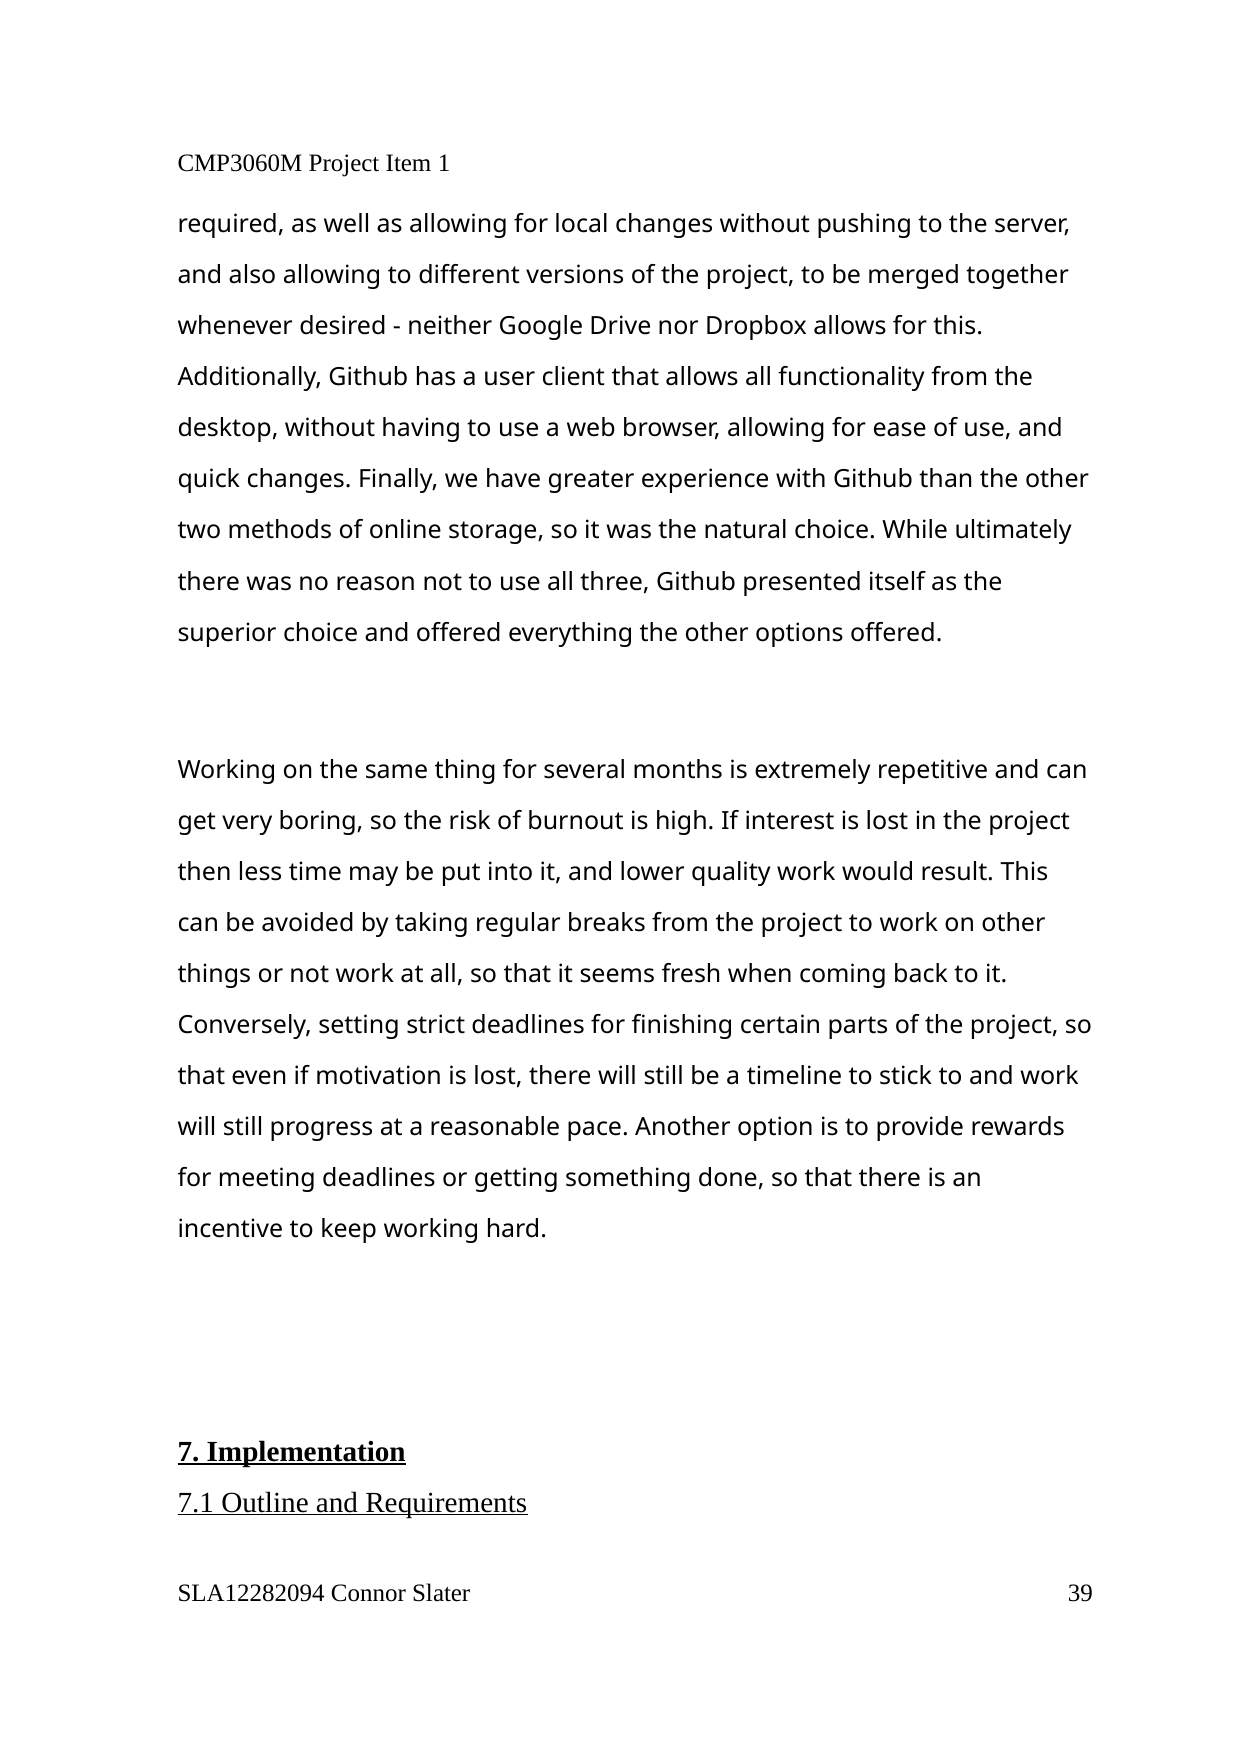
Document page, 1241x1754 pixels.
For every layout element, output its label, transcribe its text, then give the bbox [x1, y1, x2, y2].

text 7.1 Outline and Requirements [177, 1485, 1093, 1518]
text Working on the same thing for several months is extremely repetitive and can get very boring, so the risk of burnout is high. If interest is lost in the project then less time may be put into it, and lower quality work would result. This can be avoided by taking regular breaks from the project to work on other things or not work at all, so that it seems fresh when coming back to it. Conversely, setting strict deadlines for finishing certain parts of the project, so that even if motivation is lost, there will still be a timeline to stick to and work will still progress at a reasonable pace. Another option is to provide rewards for meeting deadlines or getting something done, so that there is an incentive to keep working hard. [177, 751, 1093, 1245]
text required, as well as allowing for local changes without pushing to the server, and also allowing to different versions of the project, to be merged together whenever desired - neither Google Drive nor Dropbox allows for this. Additionally, Github has a user client that allows all functionality from the desktop, without having to use a web browser, allowing for ease of use, and quick changes. Finally, we have greater experience with Github than the other two methods of online storage, so it was the natural choice. While ultimately there was no reason not to use all three, Github presented itself as the superior choice and offered everything the other options offered. [177, 206, 1093, 648]
text 7. Implementation [177, 1434, 1093, 1468]
